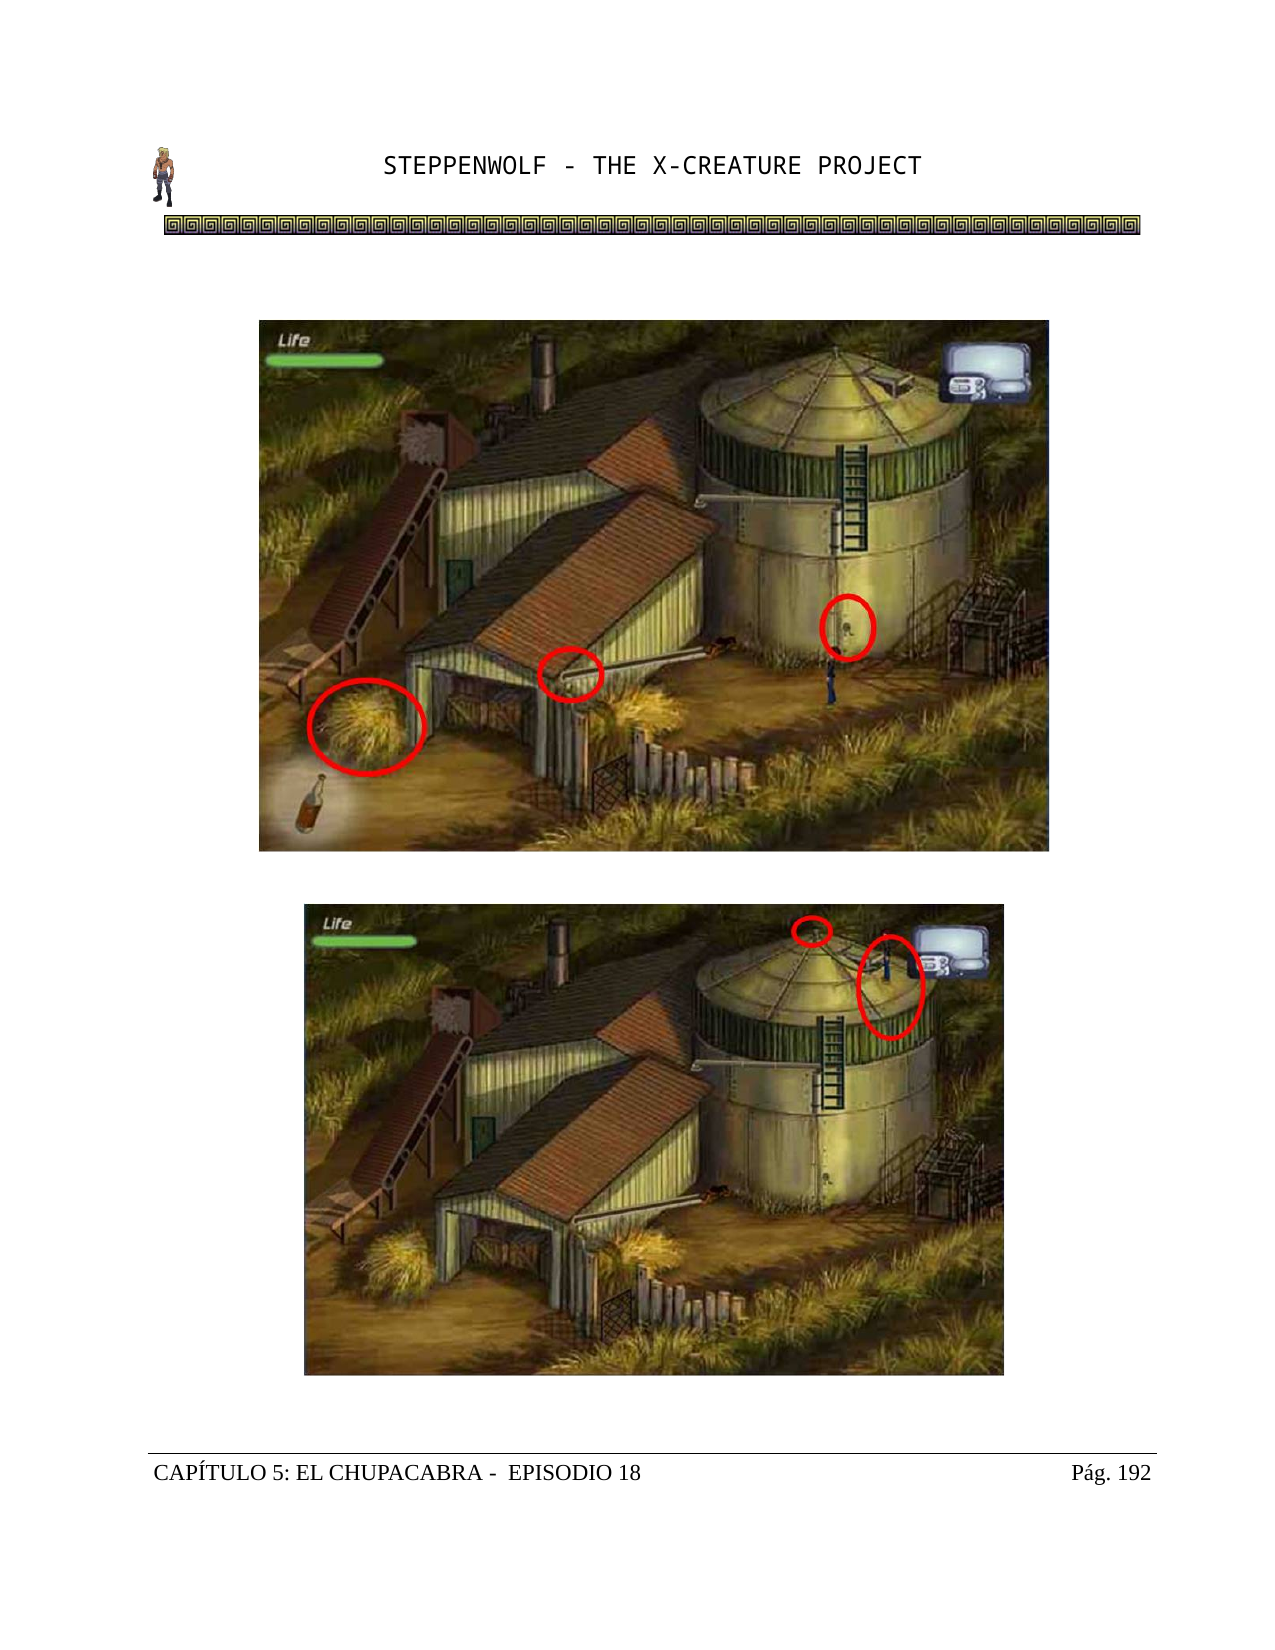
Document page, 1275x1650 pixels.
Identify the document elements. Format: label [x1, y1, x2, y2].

picture [303, 903, 1005, 1376]
picture [258, 319, 1050, 852]
picture [164, 215, 1141, 235]
picture [147, 147, 181, 207]
